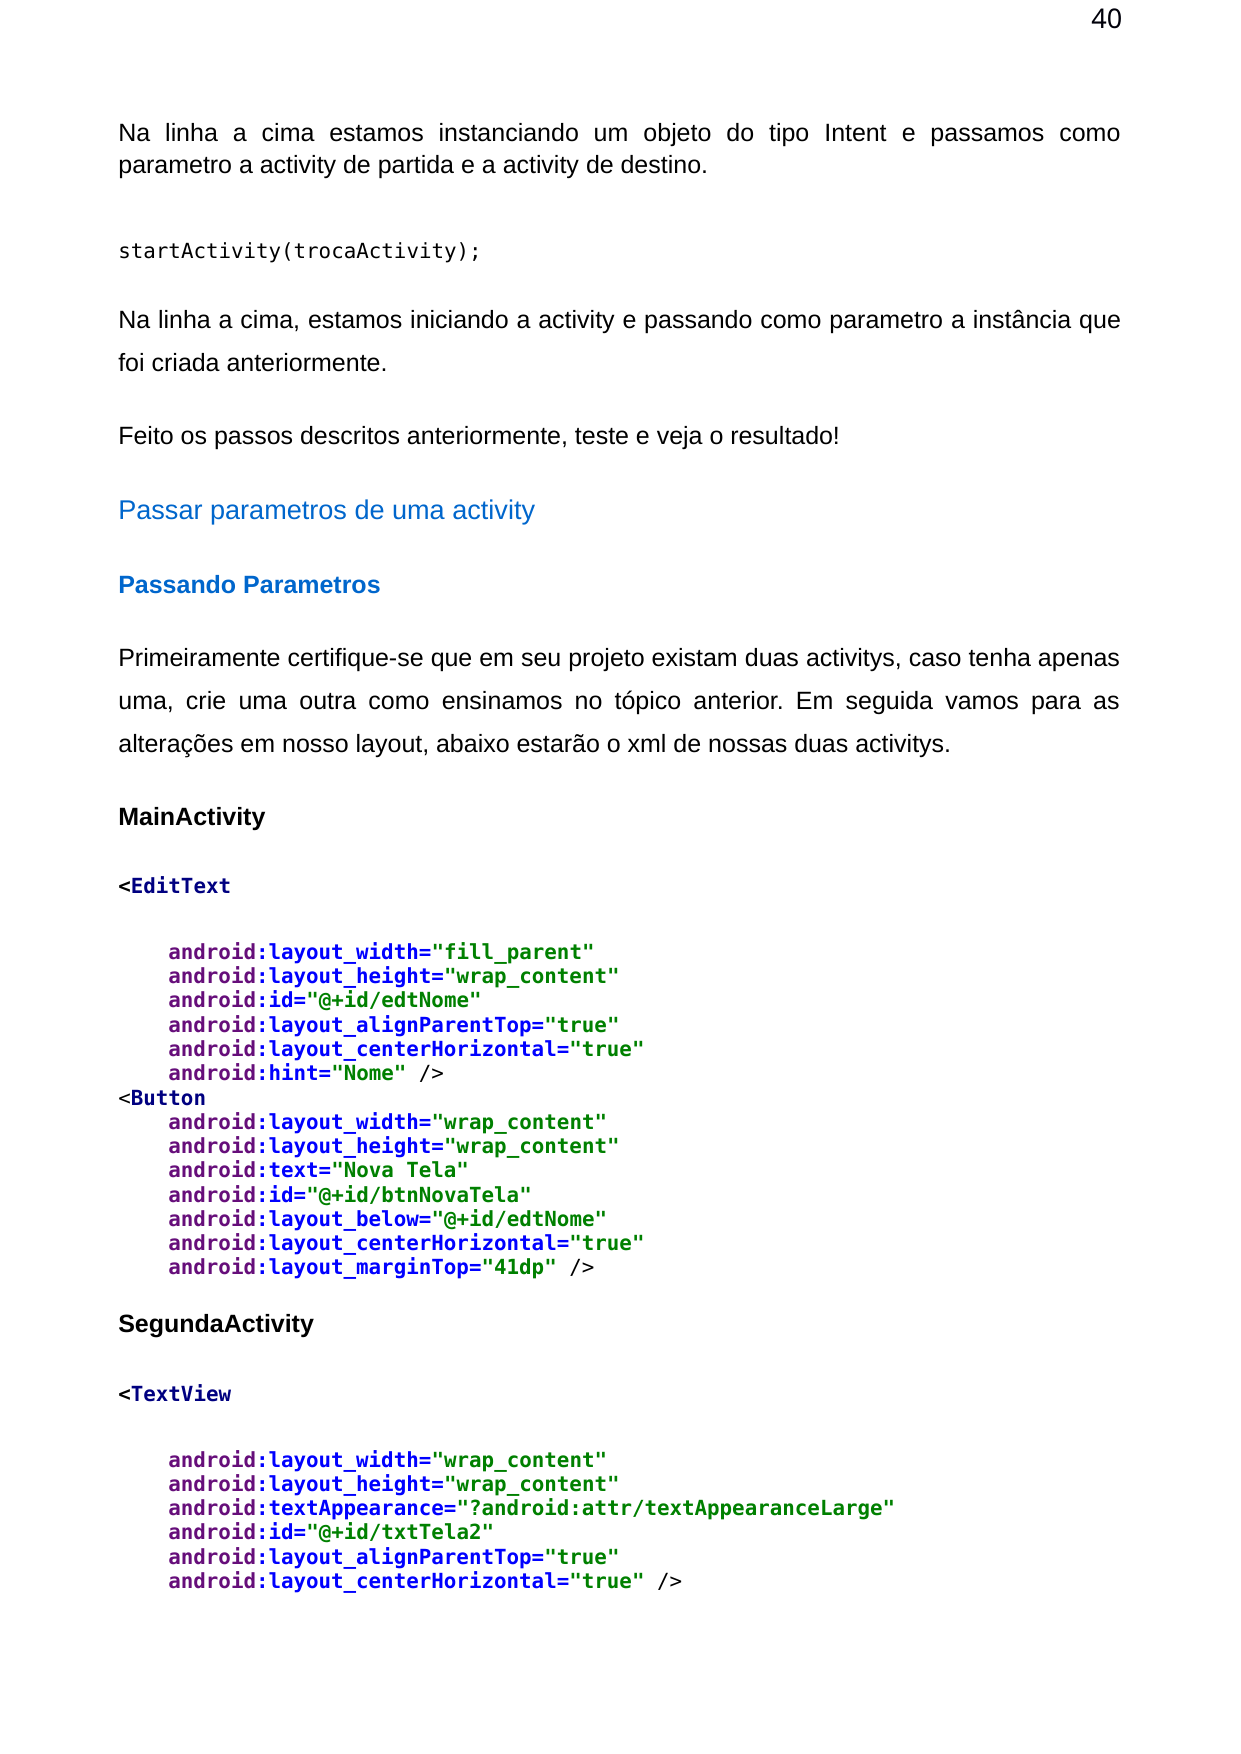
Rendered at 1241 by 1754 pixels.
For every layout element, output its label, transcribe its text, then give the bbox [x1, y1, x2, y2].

text MainActivity [118, 801, 1122, 830]
text <Button [118, 1086, 1122, 1110]
text android:textAppearance="?android:attr/textAppearanceLarge" [118, 1496, 1122, 1520]
text android:layout_centerHorizontal="true" /> [118, 1569, 1122, 1593]
text android:layout_width="wrap_content" [118, 1110, 1122, 1134]
text android:layout_height="wrap_content" [118, 964, 1122, 988]
text android:layout_width="wrap_content" [118, 1448, 1122, 1472]
text startActivity(trocaActivity); [118, 239, 1122, 264]
text android:layout_height="wrap_content" [118, 1472, 1122, 1496]
text Feito os passos descritos anteriormente, teste e veja o resultado! [118, 421, 1122, 450]
text android:hint="Nome" /> [118, 1061, 1122, 1086]
text android:layout_below="@+id/edtNome" [118, 1207, 1122, 1231]
text <EditText [118, 874, 1122, 898]
text Primeiramente certifique-se que em seu projeto existam duas activitys, caso tenha apenas uma, crie uma outra como ensinamos no tópico anterior. Em seguida vamos para as alterações em nosso layout, abaixo estarão o xml de nossas duas activitys. [118, 643, 1122, 758]
text android:id="@+id/txtTela2" [118, 1520, 1122, 1545]
text android:layout_width="fill_parent" [118, 940, 1122, 964]
text Na linha a cima, estamos iniciando a activity e passando como parametro a instância que foi criada anteriormente. [118, 305, 1122, 377]
text Passar parametros de uma activity [118, 494, 1122, 525]
text android:layout_centerHorizontal="true" [118, 1037, 1122, 1061]
text android:layout_height="wrap_content" [118, 1134, 1122, 1158]
text Passando Parametros [118, 570, 1122, 599]
text android:layout_marginTop="41dp" /> [118, 1255, 1122, 1280]
text Na linha a cima estamos instanciando um objeto do tipo Intent e passamos como parametro a activity de partida e a activity de destino. [118, 118, 1122, 178]
text android:layout_alignParentTop="true" [118, 1545, 1122, 1569]
text android:id="@+id/btnNovaTela" [118, 1183, 1122, 1207]
text <TextView [118, 1382, 1122, 1406]
text android:layout_alignParentTop="true" [118, 1013, 1122, 1037]
text android:id="@+id/edtNome" [118, 988, 1122, 1013]
text android:layout_centerHorizontal="true" [118, 1231, 1122, 1255]
text SegundaActivity [118, 1309, 1122, 1338]
text android:text="Nova Tela" [118, 1158, 1122, 1183]
